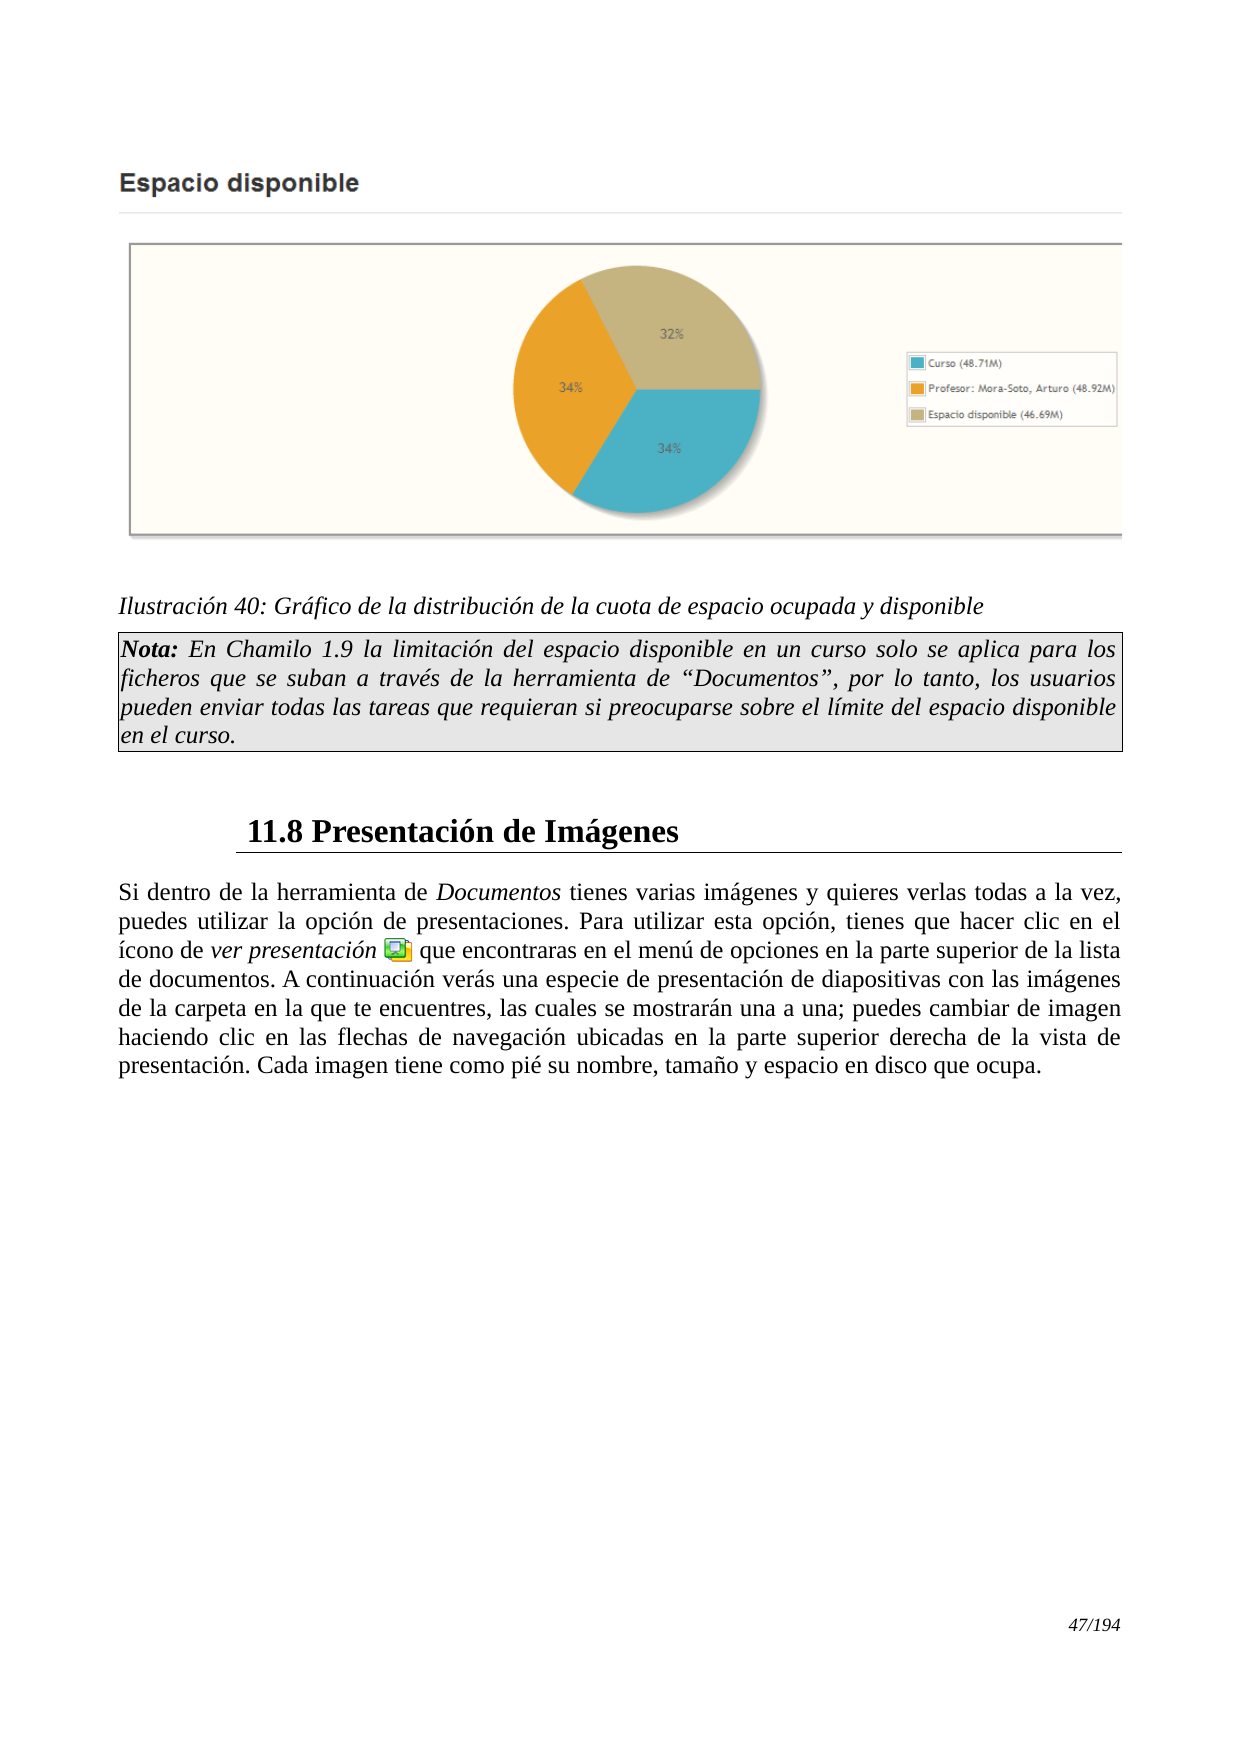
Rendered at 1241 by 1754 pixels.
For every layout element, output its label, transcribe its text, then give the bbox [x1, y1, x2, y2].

text Nota: En Chamilo 1.9 la limitación del espacio disponible en un curso solo se aplica para los ficheros que se suban a través de la herramienta de “Documentos”, por lo tanto, los usuarios pueden enviar todas las tareas que requieran si preocuparse sobre el límite del espacio disponible en el curso. [119, 633, 1122, 751]
text Si dentro de la herramienta de Documentos tienes varias imágenes y quieres verlas todas a la vez, puedes utilizar la opción de presentaciones. Para utilizar esta opción, tienes que hacer clic en el ícono de ver presentación que encontraras en el menú de opciones en la parte superior de la lista de documentos. A continuación verás una especie de presentación de diapositivas con las imágenes de la carpeta en la que te encuentres, las cuales se mostrarán una a una; puedes cambiar de imagen haciendo clic en las flechas de navegación ubicadas en la parte superior derecha de la vista de presentación. Cada imagen tiene como pié su nombre, tamaño y espacio en disco que ocupa. [118, 877, 1122, 1079]
picture [383, 935, 413, 965]
subtitle Presentación de Imágenes [236, 812, 1122, 852]
text Ilustración 40: Gráfico de la distribución de la cuota de espacio ocupada y disponible [118, 591, 1122, 619]
picture [118, 171, 1123, 550]
